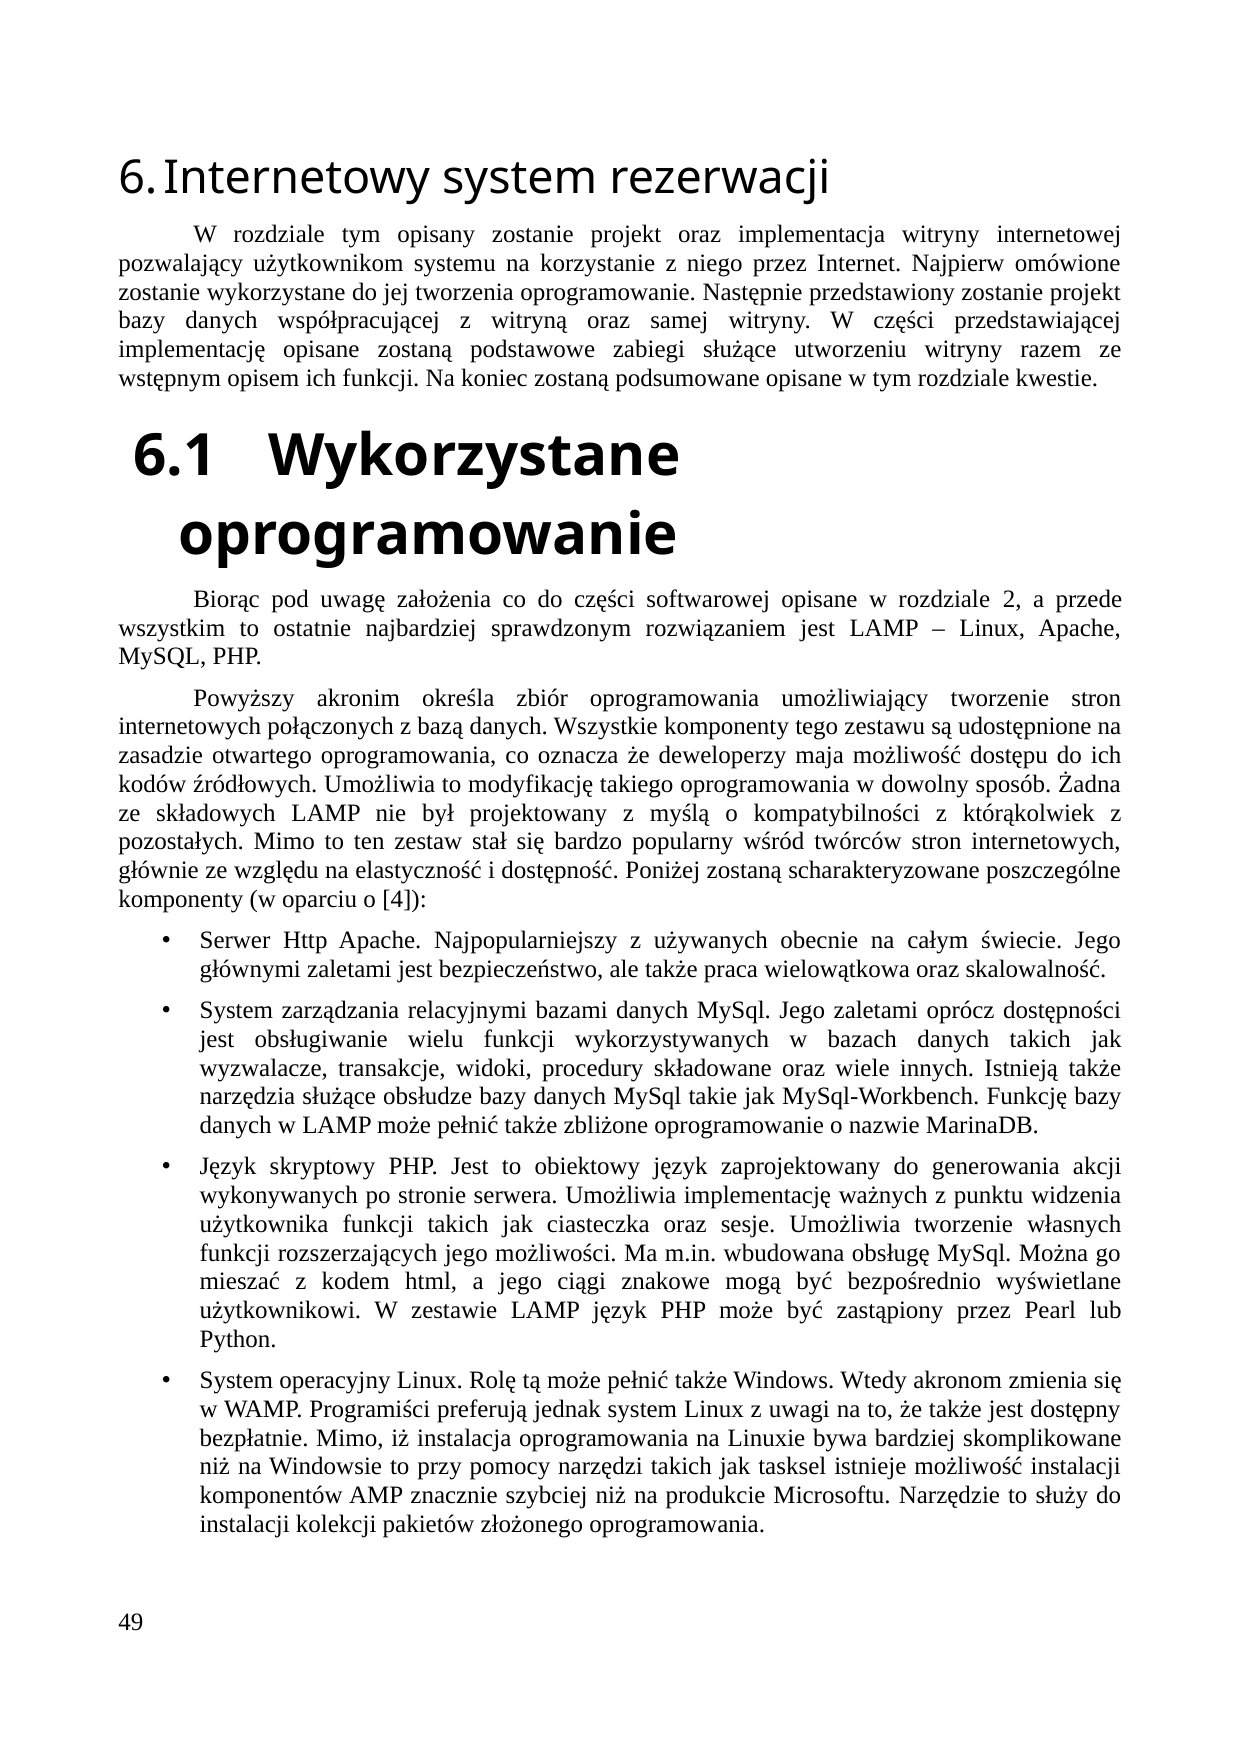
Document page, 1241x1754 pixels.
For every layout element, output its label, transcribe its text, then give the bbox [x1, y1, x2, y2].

list Język skryptowy PHP. Jest to obiektowy język zaprojektowany do generowania akcji wykonywanych po stronie serwera. Umożliwia implementację ważnych z punktu widzenia użytkownika funkcji takich jak ciasteczka oraz sesje. Umożliwia tworzenie własnych funkcji rozszerzających jego możliwości. Ma m.in. wbudowana obsługę MySql. Można go mieszać z kodem html, a jego ciągi znakowe mogą być bezpośrednio wyświetlane użytkownikowi. W zestawie LAMP język PHP może być zastąpiony przez Pearl lub Python. [162, 1151, 1122, 1353]
text W rozdziale tym opisany zostanie projekt oraz implementacja witryny internetowej pozwalający użytkownikom systemu na korzystanie z niego przez Internet. Najpierw omówione zostanie wykorzystane do jej tworzenia oprogramowanie. Następnie przedstawiony zostanie projekt bazy danych współpracującej z witryną oraz samej witryny. W części przedstawiającej implementację opisane zostaną podstawowe zabiegi służące utworzeniu witryny razem ze wstępnym opisem ich funkcji. Na koniec zostaną podsumowane opisane w tym rozdziale kwestie. [118, 219, 1122, 392]
list Serwer Http Apache. Najpopularniejszy z używanych obecnie na całym świecie. Jego głównymi zaletami jest bezpieczeństwo, ale także praca wielowątkowa oraz skalowalność. [162, 925, 1122, 983]
text Powyższy akronim określa zbiór oprogramowania umożliwiający tworzenie stron internetowych połączonych z bazą danych. Wszystkie komponenty tego zestawu są udostępnione na zasadzie otwartego oprogramowania, co oznacza że deweloperzy maja możliwość dostępu do ich kodów źródłowych. Umożliwia to modyfikację takiego oprogramowania w dowolny sposób. Żadna ze składowych LAMP nie był projektowany z myślą o kompatybilności z którąkolwiek z pozostałych. Mimo to ten zestaw stał się bardzo popularny wśród twórców stron internetowych, głównie ze względu na elastyczność i dostępność. Poniżej zostaną scharakteryzowane poszczególne komponenty (w oparciu o [4]): [118, 683, 1122, 913]
text Biorąc pod uwagę założenia co do części softwarowej opisane w rozdziale 2, a przede wszystkim to ostatnie najbardziej sprawdzonym rozwiązaniem jest LAMP – Linux, Apache, MySQL, PHP. [118, 584, 1122, 670]
subtitle Wykorzystane oprogramowanie [118, 412, 1122, 571]
subtitle Internetowy system rezerwacji [118, 143, 1122, 207]
list System zarządzania relacyjnymi bazami danych MySql. Jego zaletami oprócz dostępności jest obsługiwanie wielu funkcji wykorzystywanych w bazach danych takich jak wyzwalacze, transakcje, widoki, procedury składowane oraz wiele innych. Istnieją także narzędzia służące obsłudze bazy danych MySql takie jak MySql-Workbench. Funkcję bazy danych w LAMP może pełnić także zbliżone oprogramowanie o nazwie MarinaDB. [162, 995, 1122, 1139]
list System operacyjny Linux. Rolę tą może pełnić także Windows. Wtedy akronom zmienia się w WAMP. Programiści preferują jednak system Linux z uwagi na to, że także jest dostępny bezpłatnie. Mimo, iż instalacja oprogramowania na Linuxie bywa bardziej skomplikowane niż na Windowsie to przy pomocy narzędzi takich jak tasksel istnieje możliwość instalacji komponentów AMP znacznie szybciej niż na produkcie Microsoftu. Narzędzie to służy do instalacji kolekcji pakietów złożonego oprogramowania. [162, 1365, 1122, 1538]
